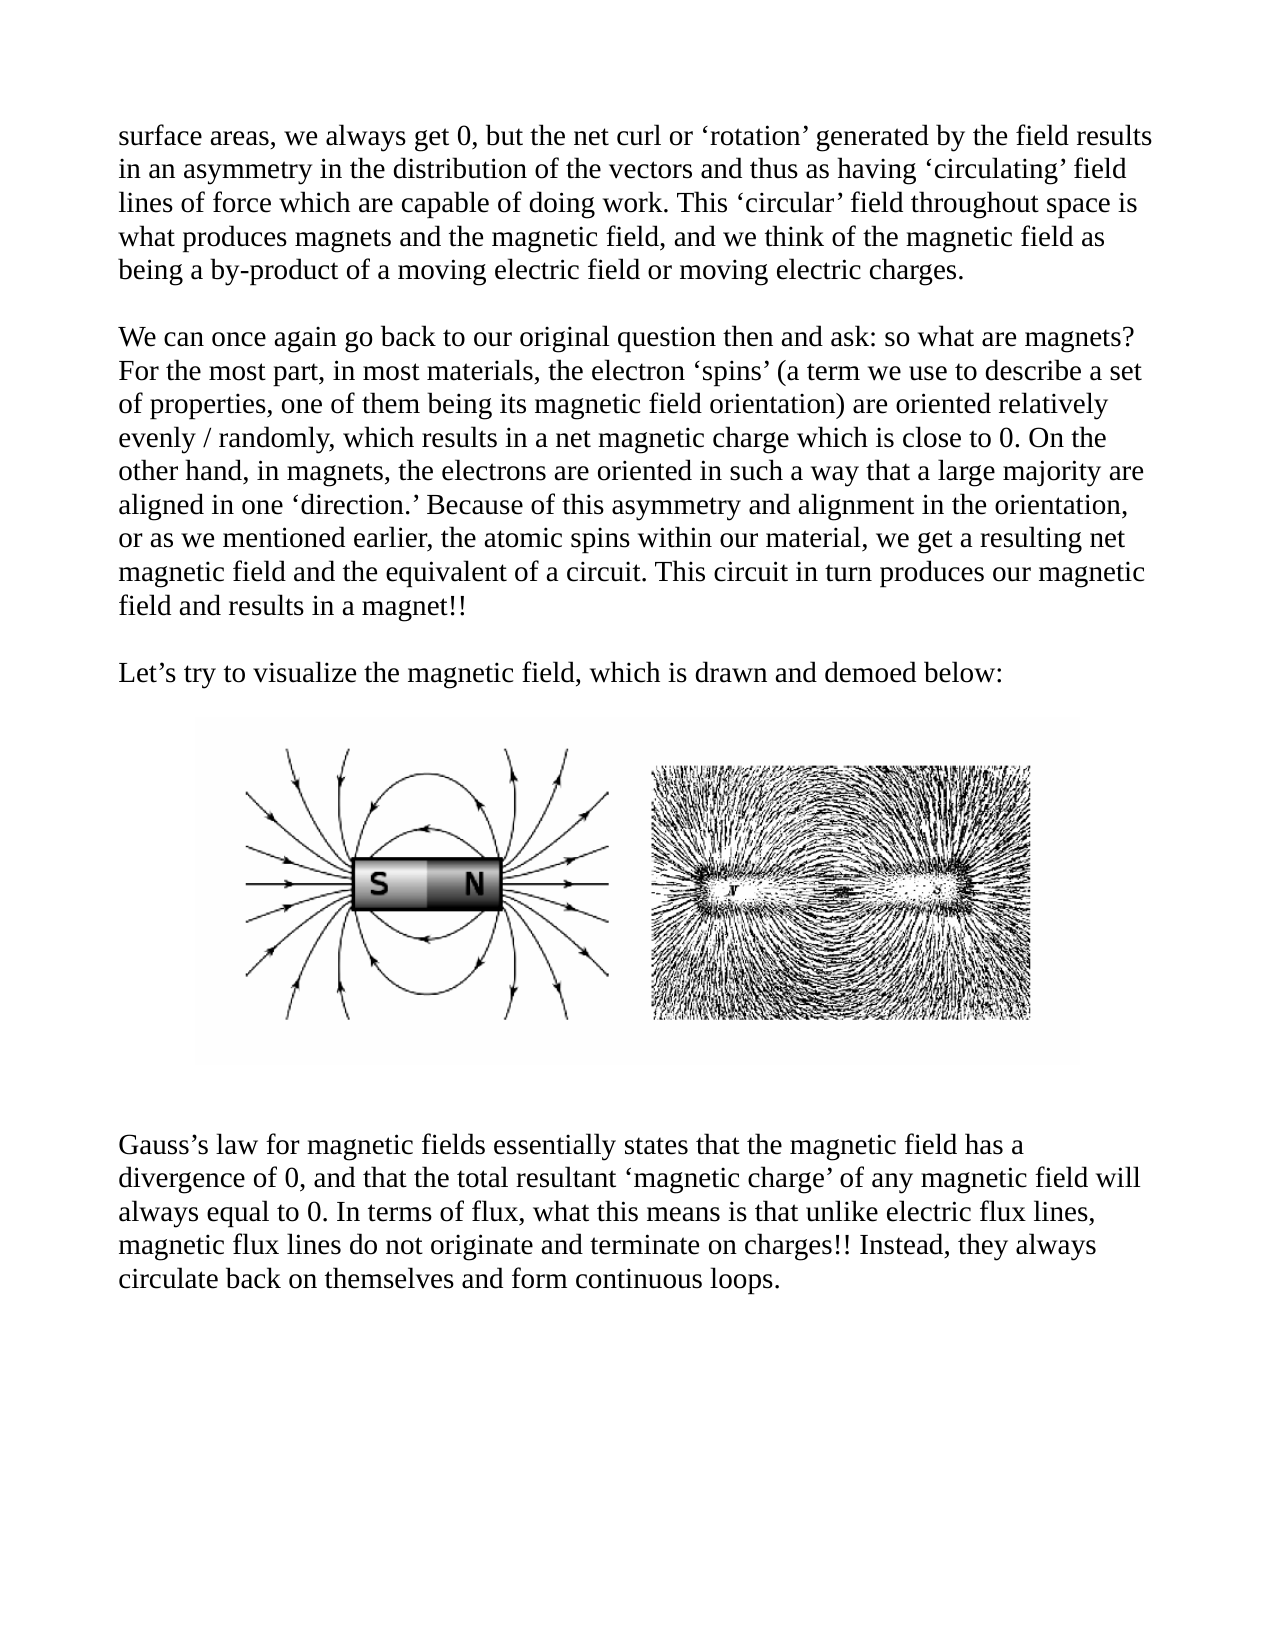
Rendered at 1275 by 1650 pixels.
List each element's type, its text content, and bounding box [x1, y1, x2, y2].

text Gauss’s law for magnetic fields essentially states that the magnetic field has a divergence of 0, and that the total resultant ‘magnetic charge’ of any magnetic field will always equal to 0. In terms of flux, what this means is that unlike electric flux lines, magnetic flux lines do not originate and terminate on charges!! Instead, they always circulate back on themselves and form continuous loops. [118, 1127, 1157, 1294]
text surface areas, we always get 0, but the net curl or ‘rotation’ generated by the field results in an asymmetry in the distribution of the vectors and thus as having ‘circulating’ field lines of force which are capable of doing work. This ‘circular’ field throughout space is what produces magnets and the magnetic field, and we think of the magnetic field as being a by-product of a moving electric field or moving electric charges. [118, 118, 1157, 286]
text We can once again go back to our original question then and ask: so what are magnets? For the most part, in most materials, the electron ‘spins’ (a term we use to describe a set of properties, one of them being its magnetic field orientation) are oriented relatively evenly / randomly, which results in a net magnetic charge which is close to 0. On the other hand, in magnets, the electrons are oriented in such a way that a large majority are aligned in one ‘direction.’ Because of this asymmetry and alignment in the orientation, or as we mentioned earlier, the atomic spins within our material, we get a resulting net magnetic field and the equivalent of a circuit. This circuit in turn produces our magnetic field and results in a magnet!! [118, 319, 1157, 621]
text Let’s try to visualize the magnetic field, which is drawn and demoed below: [118, 655, 1157, 688]
picture [194, 717, 1080, 1065]
